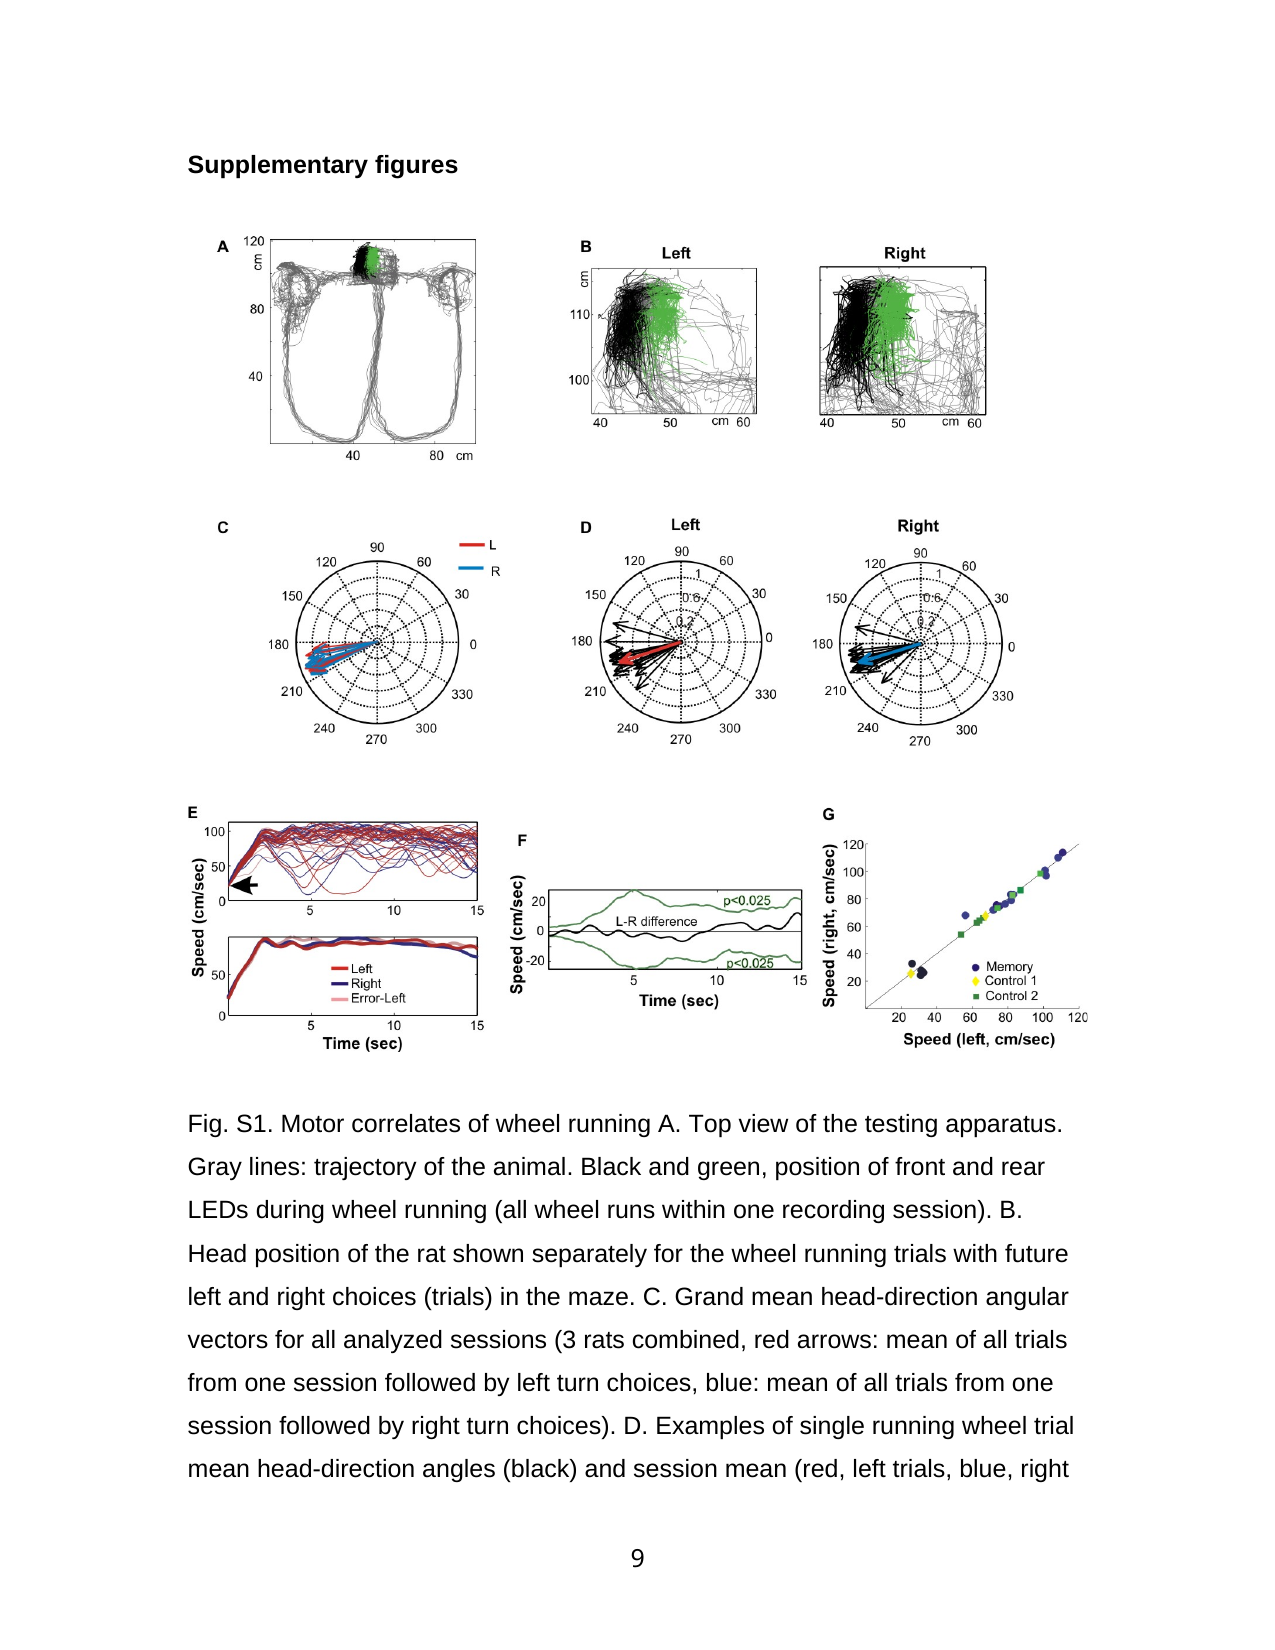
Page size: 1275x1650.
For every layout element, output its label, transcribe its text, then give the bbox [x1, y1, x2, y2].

text Supplementary figures [187, 150, 1087, 179]
text Fig. S1. Motor correlates of wheel running A. Top view of the testing apparatus. Gray lines: trajectory of the animal. Black and green, position of front and rear LEDs during wheel running (all wheel runs within one recording session). B. Head position of the rat shown separately for the wheel running trials with future left and right choices (trials) in the maze. C. Grand mean head-direction angular vectors for all analyzed sessions (3 rats combined, red arrows: mean of all trials from one session followed by left turn choices, blue: mean of all trials from one session followed by right turn choices). D. Examples of single running wheel trial mean head-direction angles (black) and session mean (red, left trials, blue, right [187, 1109, 1087, 1483]
picture [187, 236, 1088, 1052]
